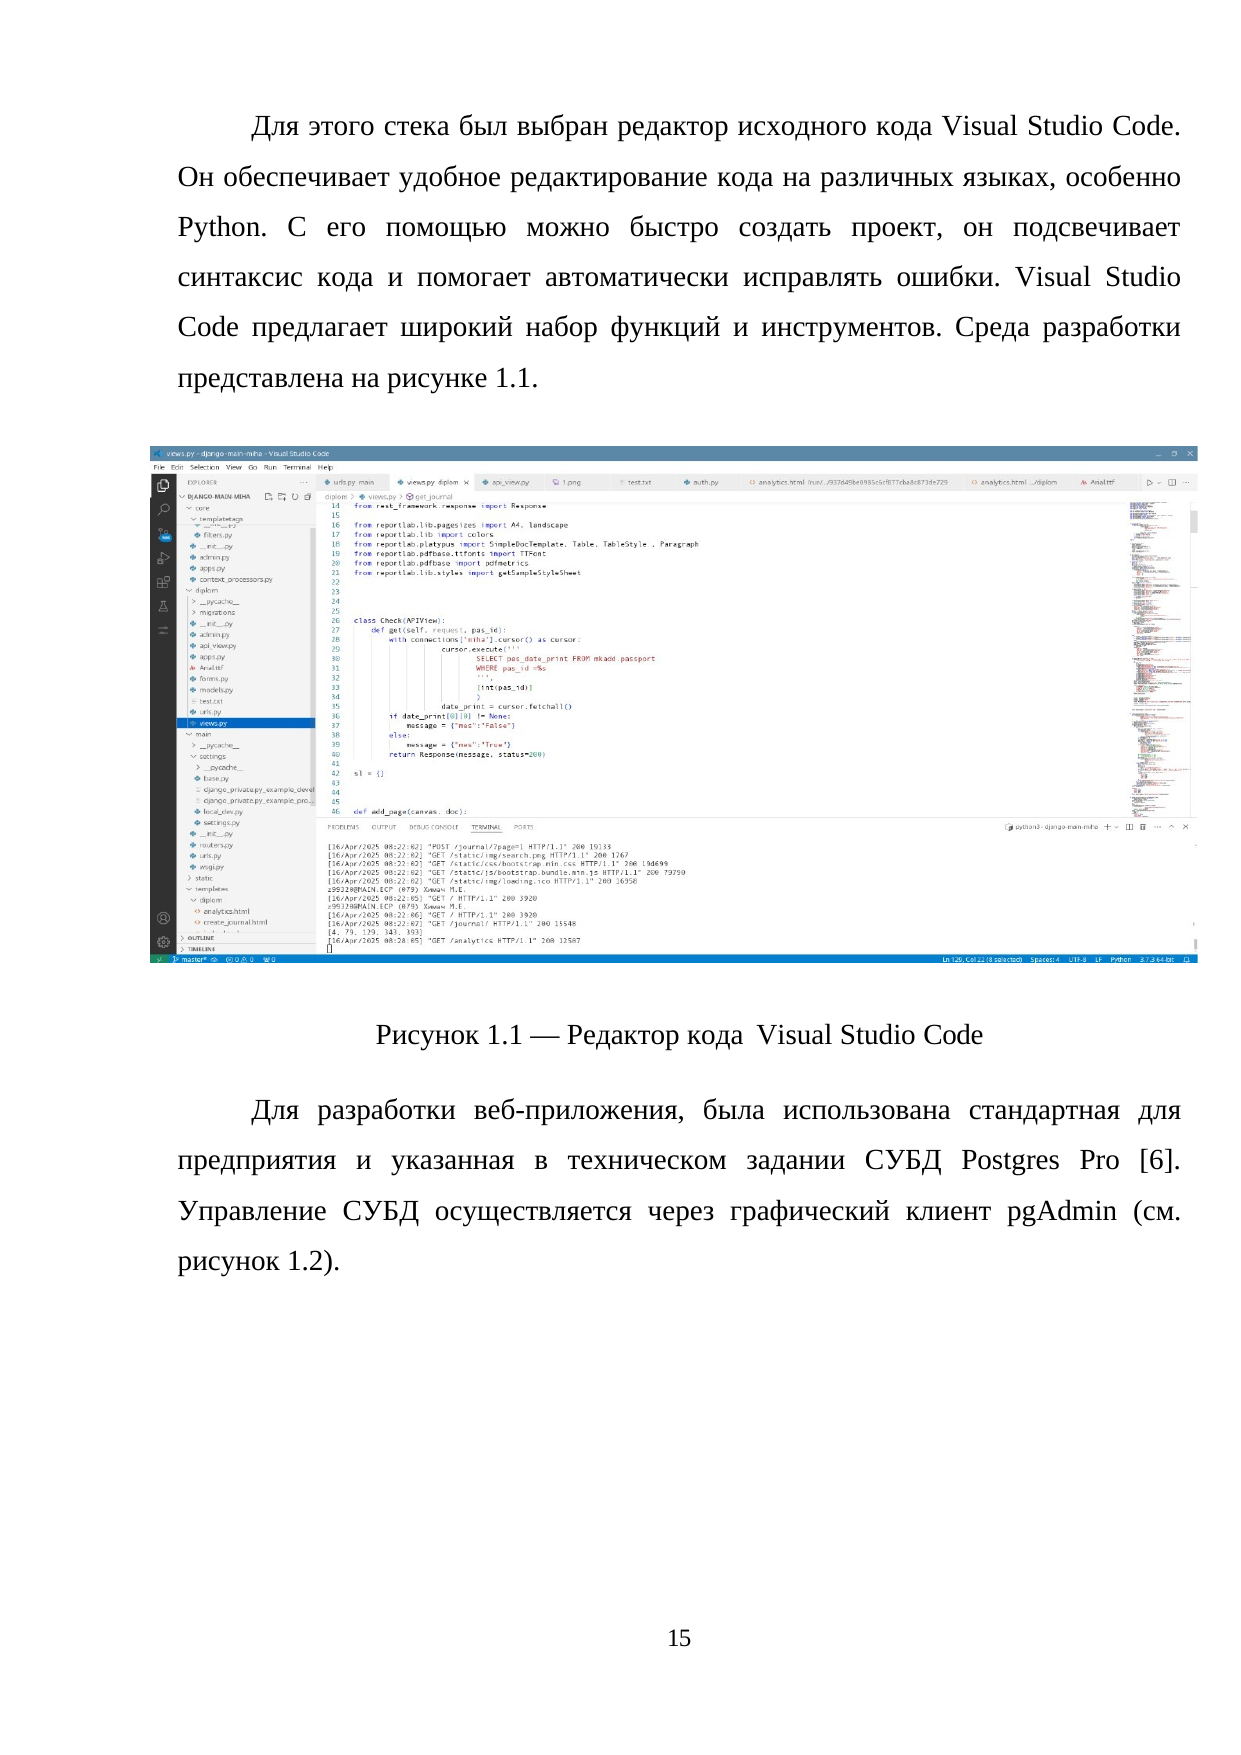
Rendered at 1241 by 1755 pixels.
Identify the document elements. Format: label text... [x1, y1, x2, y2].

text Для разработки веб-приложения, была использована стандартная для предприятия и указанная в техническом задании СУБД Postgres Pro [6]. Управление СУБД осуществляется через графический клиент pgAdmin (см. рисунок 1.2). [177, 1092, 1182, 1277]
picture [150, 446, 1198, 963]
text Для этого стека был выбран редактор исходного кода Visual Studio Code. Он обеспечивает удобное редактирование кода на различных языках, особенно Python. С его помощью можно быстро создать проект, он подсвечивает синтаксис кода и помогает автоматически исправлять ошибки. Visual Studio Code предлагает широкий набор функций и инструментов. Среда разработки представлена на рисунке 1.1. [177, 108, 1182, 393]
text Рисунок 1.1 — Редактор кода Visual Studio Code [118, 1017, 1241, 1051]
